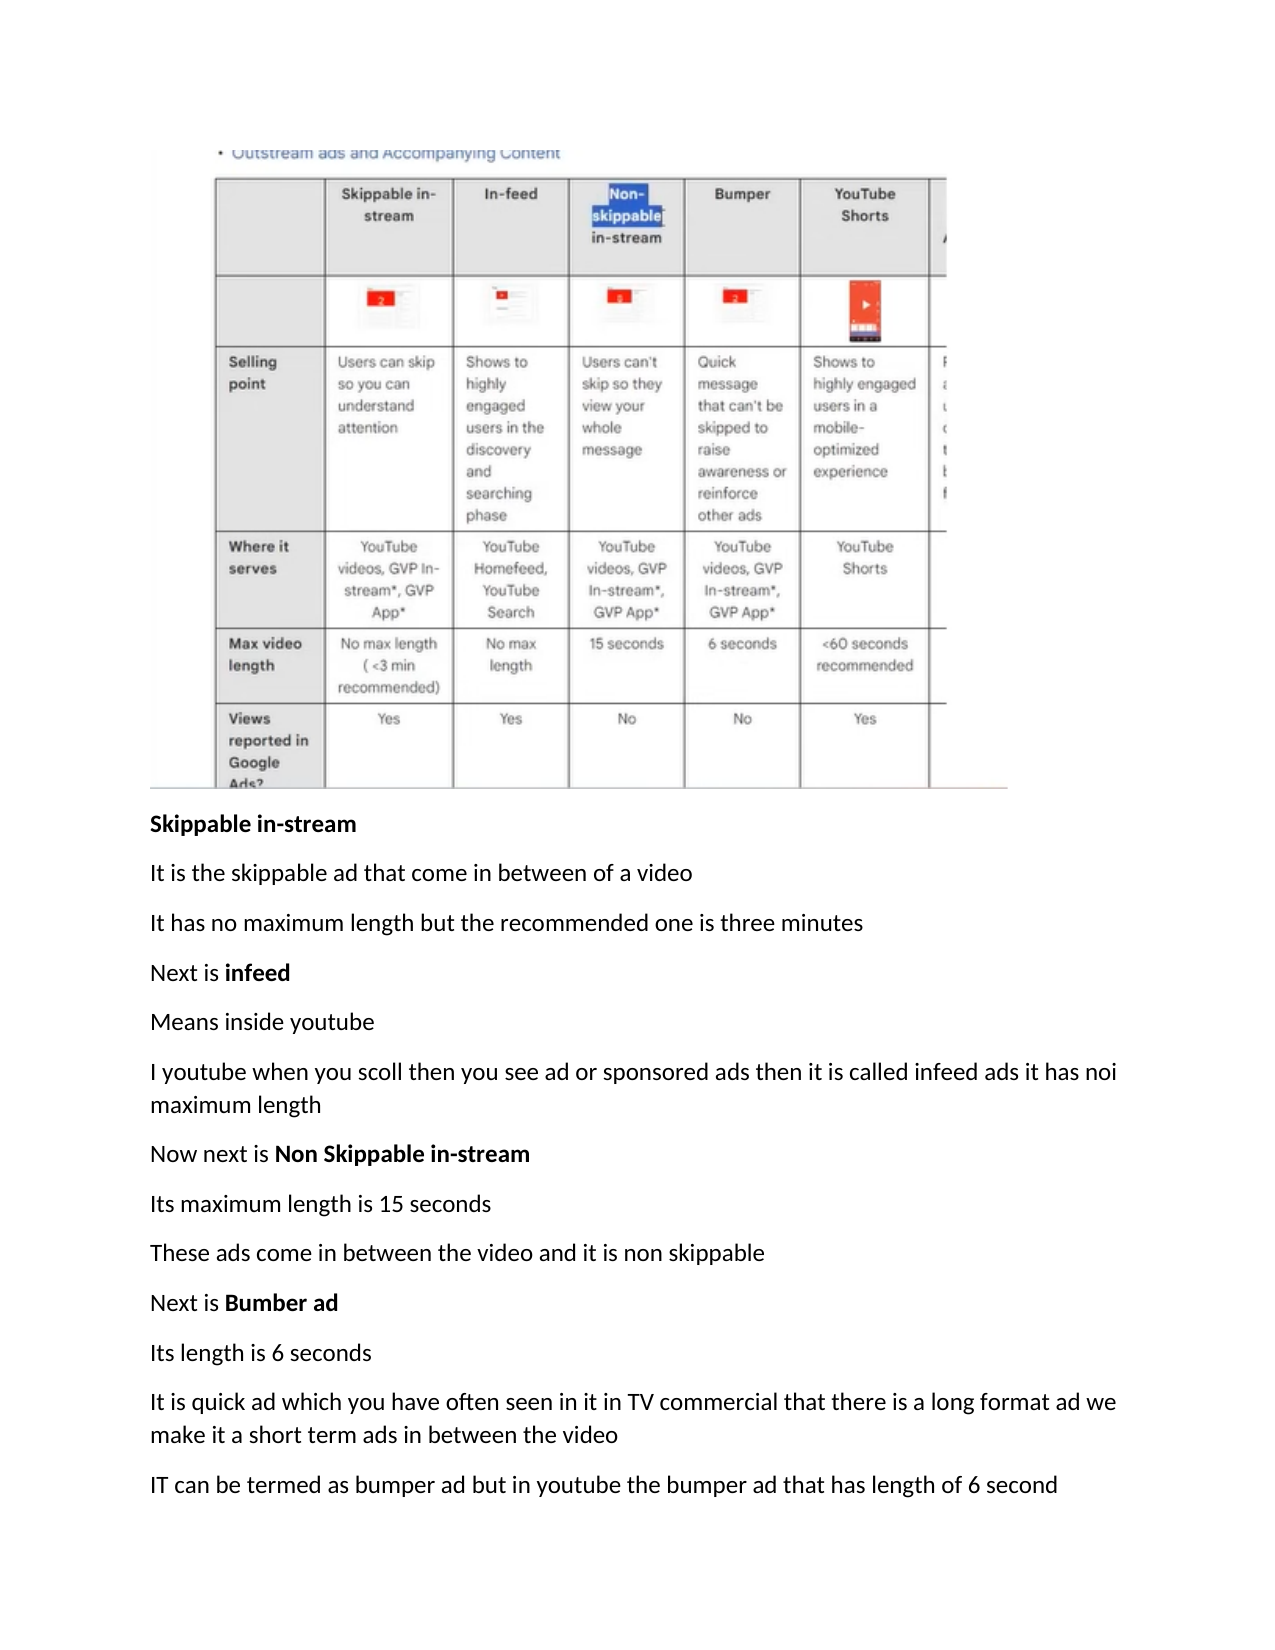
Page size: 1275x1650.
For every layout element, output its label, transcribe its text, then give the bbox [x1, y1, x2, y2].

text It is quick ad which you have often seen in it in TV commercial that there is a long format ad we make it a short term ads in between the video [150, 1386, 1125, 1450]
text Skippable in-stream [150, 808, 1125, 838]
text Its maximum length is 15 seconds [150, 1188, 1125, 1218]
text It is the skippable ad that come in between of a video [150, 857, 1125, 888]
text These ads come in between the video and it is non skippable [150, 1237, 1125, 1268]
text Next is infeed [150, 957, 1125, 987]
text Now next is Non Skippable in-stream [150, 1138, 1125, 1169]
text Its length is 6 seconds [150, 1337, 1125, 1367]
text It has no maximum length but the recommended one is three minutes [150, 907, 1125, 938]
picture [150, 150, 1008, 789]
text Next is Bumber ad [150, 1287, 1125, 1318]
text IT can be termed as bumper ad but in youtube the bumper ad that has length of 6 second [150, 1469, 1125, 1499]
text Means inside youtube [150, 1006, 1125, 1037]
text I youtube when you scoll then you see ad or sponsored ads then it is called infeed ads it has noi maximum length [150, 1056, 1125, 1119]
